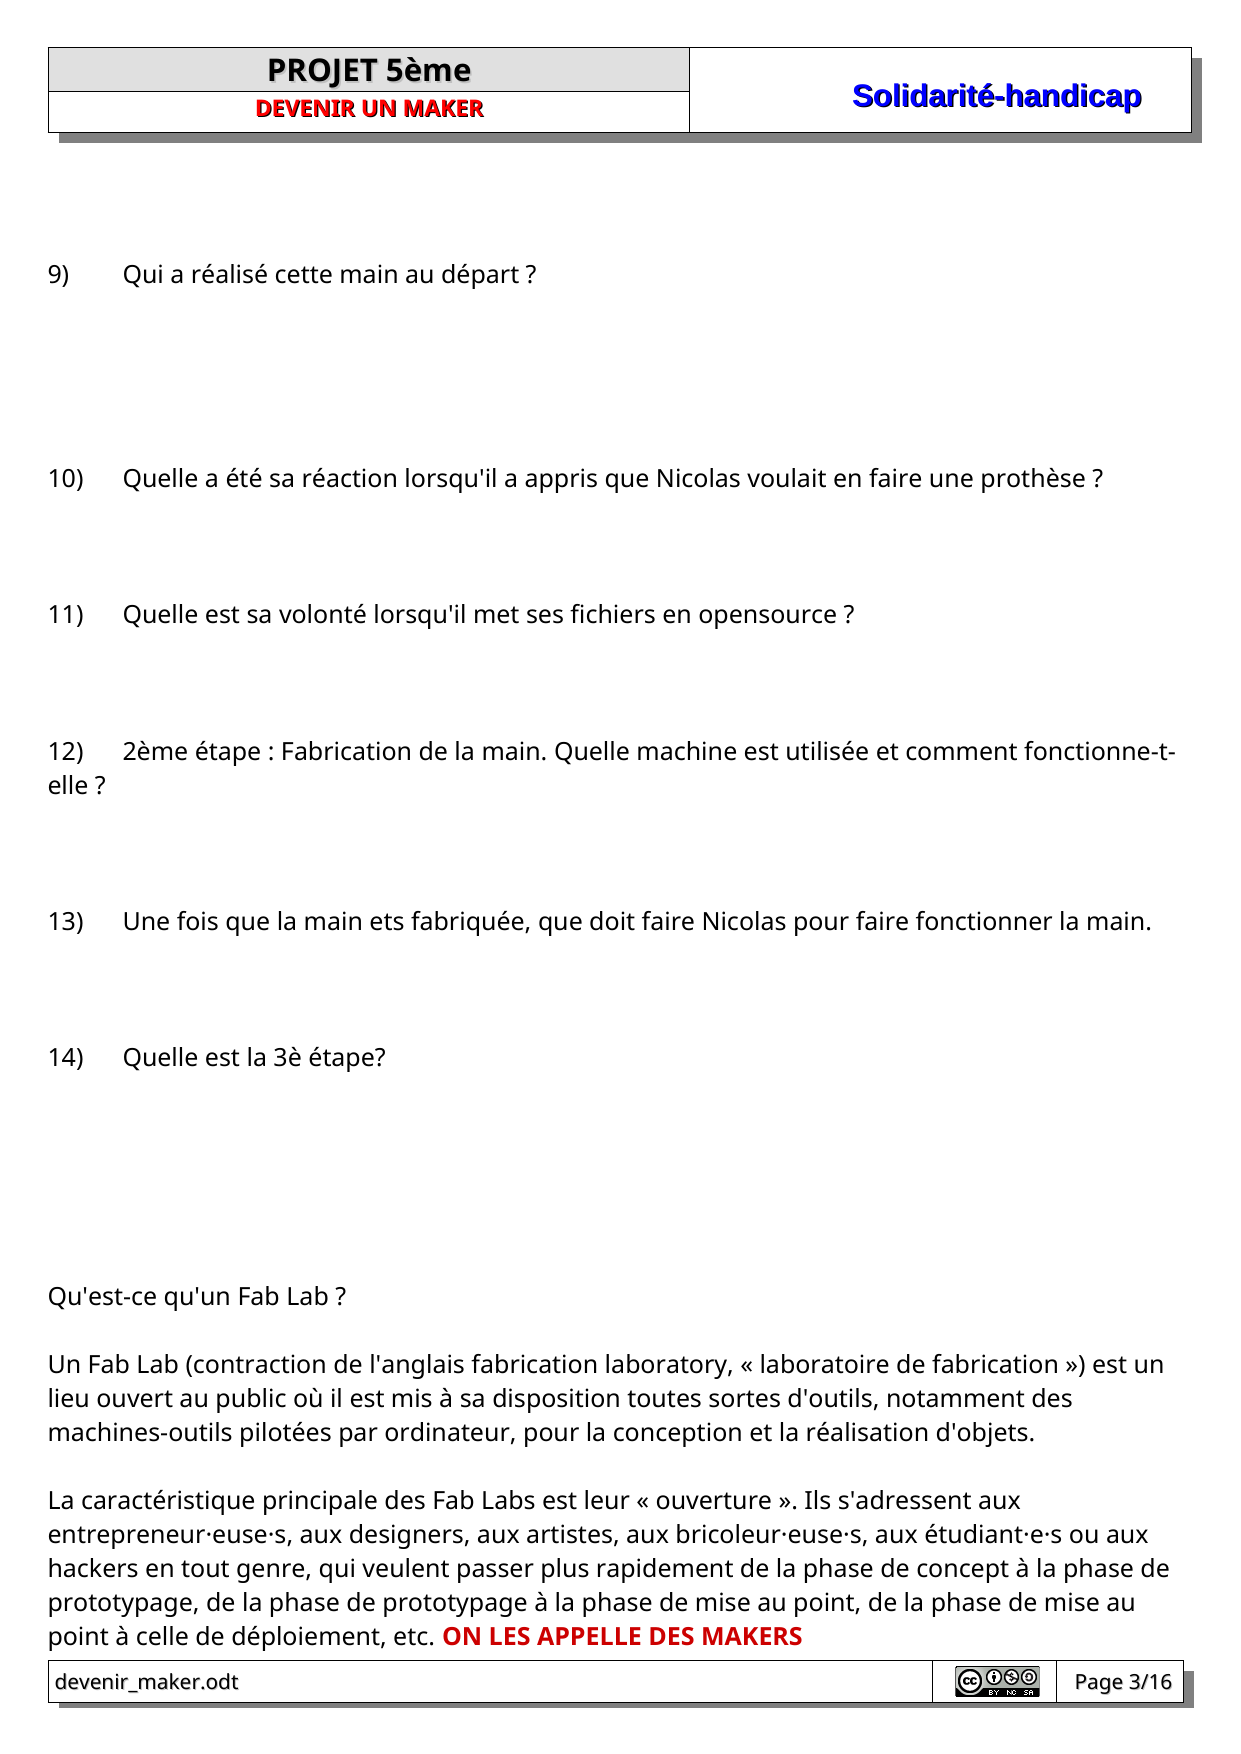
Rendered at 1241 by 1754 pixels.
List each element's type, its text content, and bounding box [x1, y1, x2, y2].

list Quelle est sa volonté lorsqu'il met ses fichiers en opensource ? [47, 597, 1193, 631]
list Quelle est la 3è étape? [47, 1040, 1193, 1074]
text Qu'est-ce qu'un Fab Lab ? [47, 1278, 1193, 1312]
list Quelle a été sa réaction lorsqu'il a appris que Nicolas voulait en faire une prothèse ? [47, 461, 1193, 495]
list Qui a réalisé cette main au départ ? [47, 256, 1193, 291]
picture [955, 1666, 1040, 1697]
list Une fois que la main ets fabriquée, que doit faire Nicolas pour faire fonctionner la main. [47, 904, 1193, 938]
list 2ème étape : Fabrication de la main. Quelle machine est utilisée et comment fonctionne-t-elle ? [47, 733, 1193, 801]
text La caractéristique principale des Fab Labs est leur « ouverture ». Ils s'adressent aux entrepreneur·euse·s, aux designers, aux artistes, aux bricoleur·euse·s, aux étudiant·e·s ou aux hackers en tout genre, qui veulent passer plus rapidement de la phase de concept à la phase de prototypage, de la phase de prototypage à la phase de mise au point, de la phase de mise au point à celle de déploiement, etc. ON LES APPELLE DES MAKERS [47, 1483, 1193, 1653]
text Un Fab Lab (contraction de l'anglais fabrication laboratory, « laboratoire de fabrication ») est un lieu ouvert au public où il est mis à sa disposition toutes sortes d'outils, notamment des machines-outils pilotées par ordinateur, pour la conception et la réalisation d'objets. [47, 1346, 1193, 1449]
